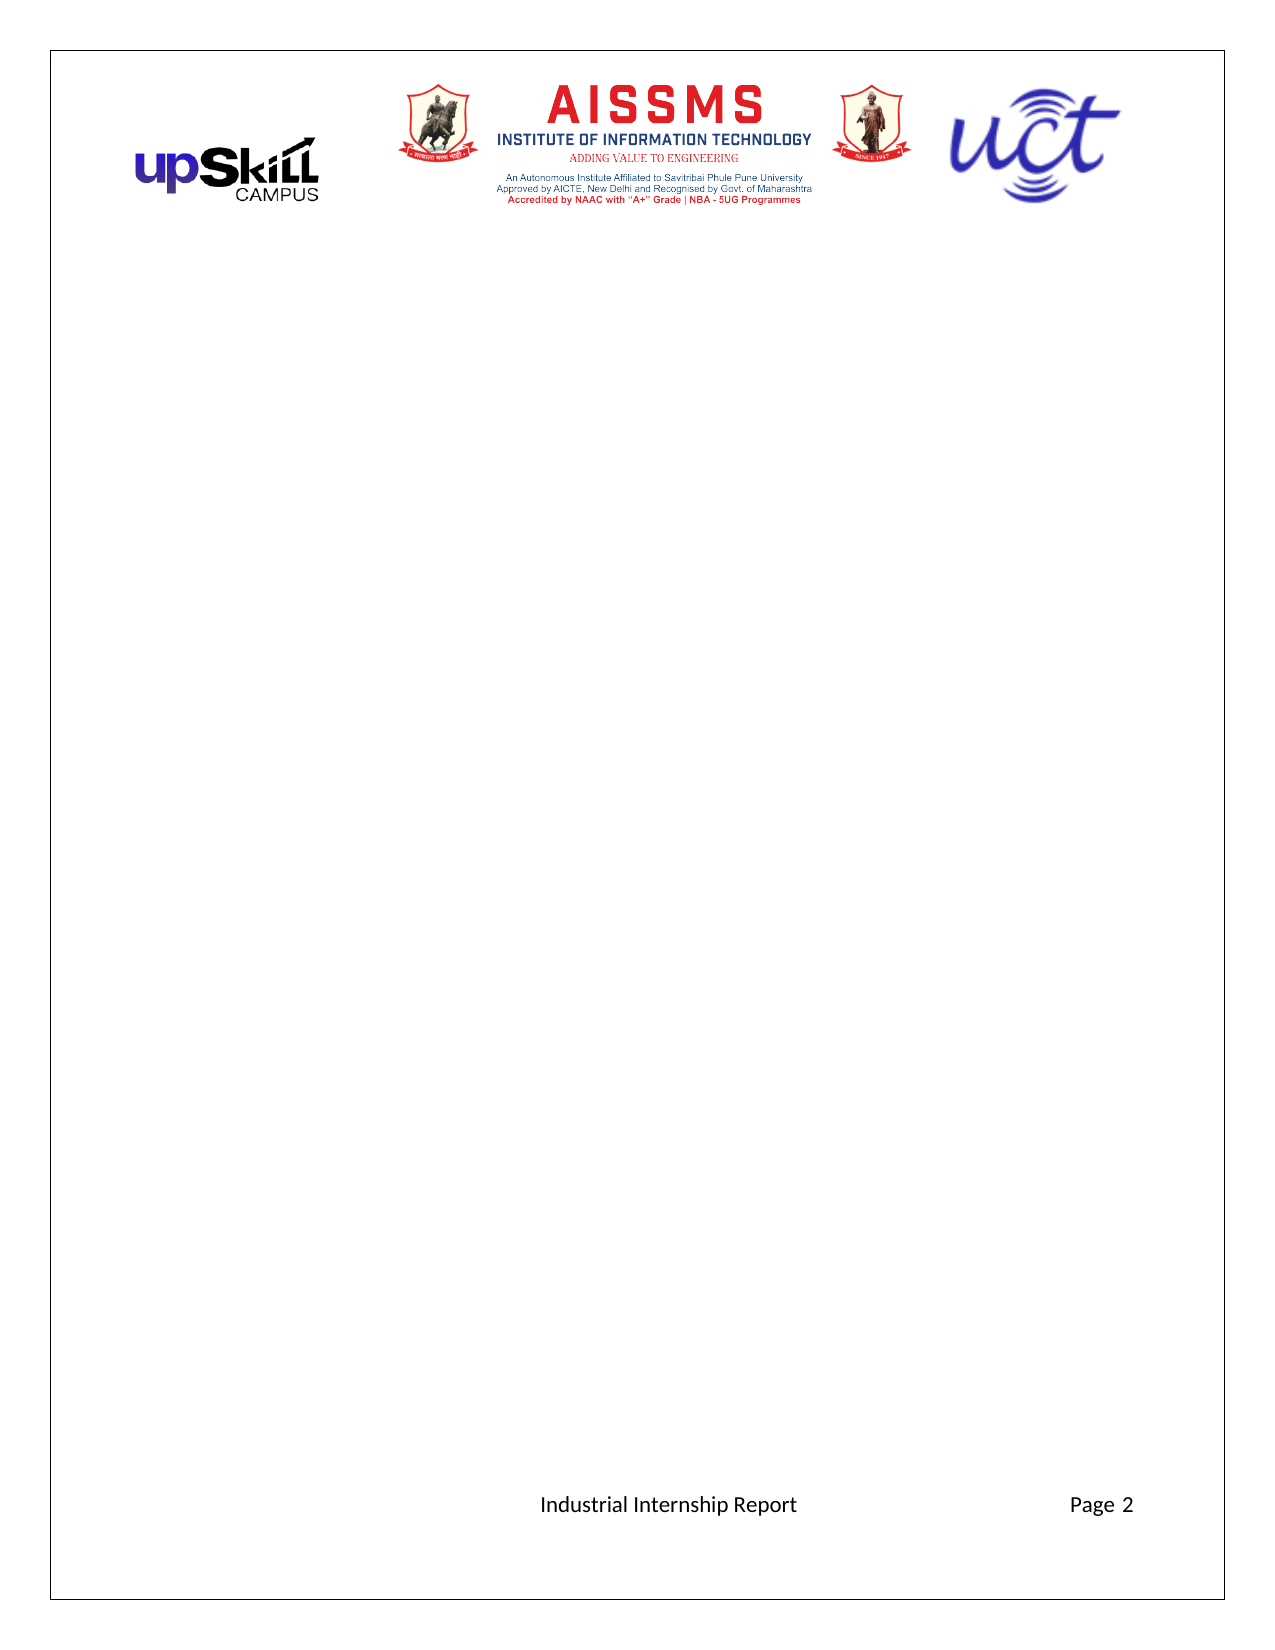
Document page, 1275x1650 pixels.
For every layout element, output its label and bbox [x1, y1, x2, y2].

picture [104, 124, 350, 205]
picture [391, 79, 915, 205]
picture [947, 79, 1127, 205]
